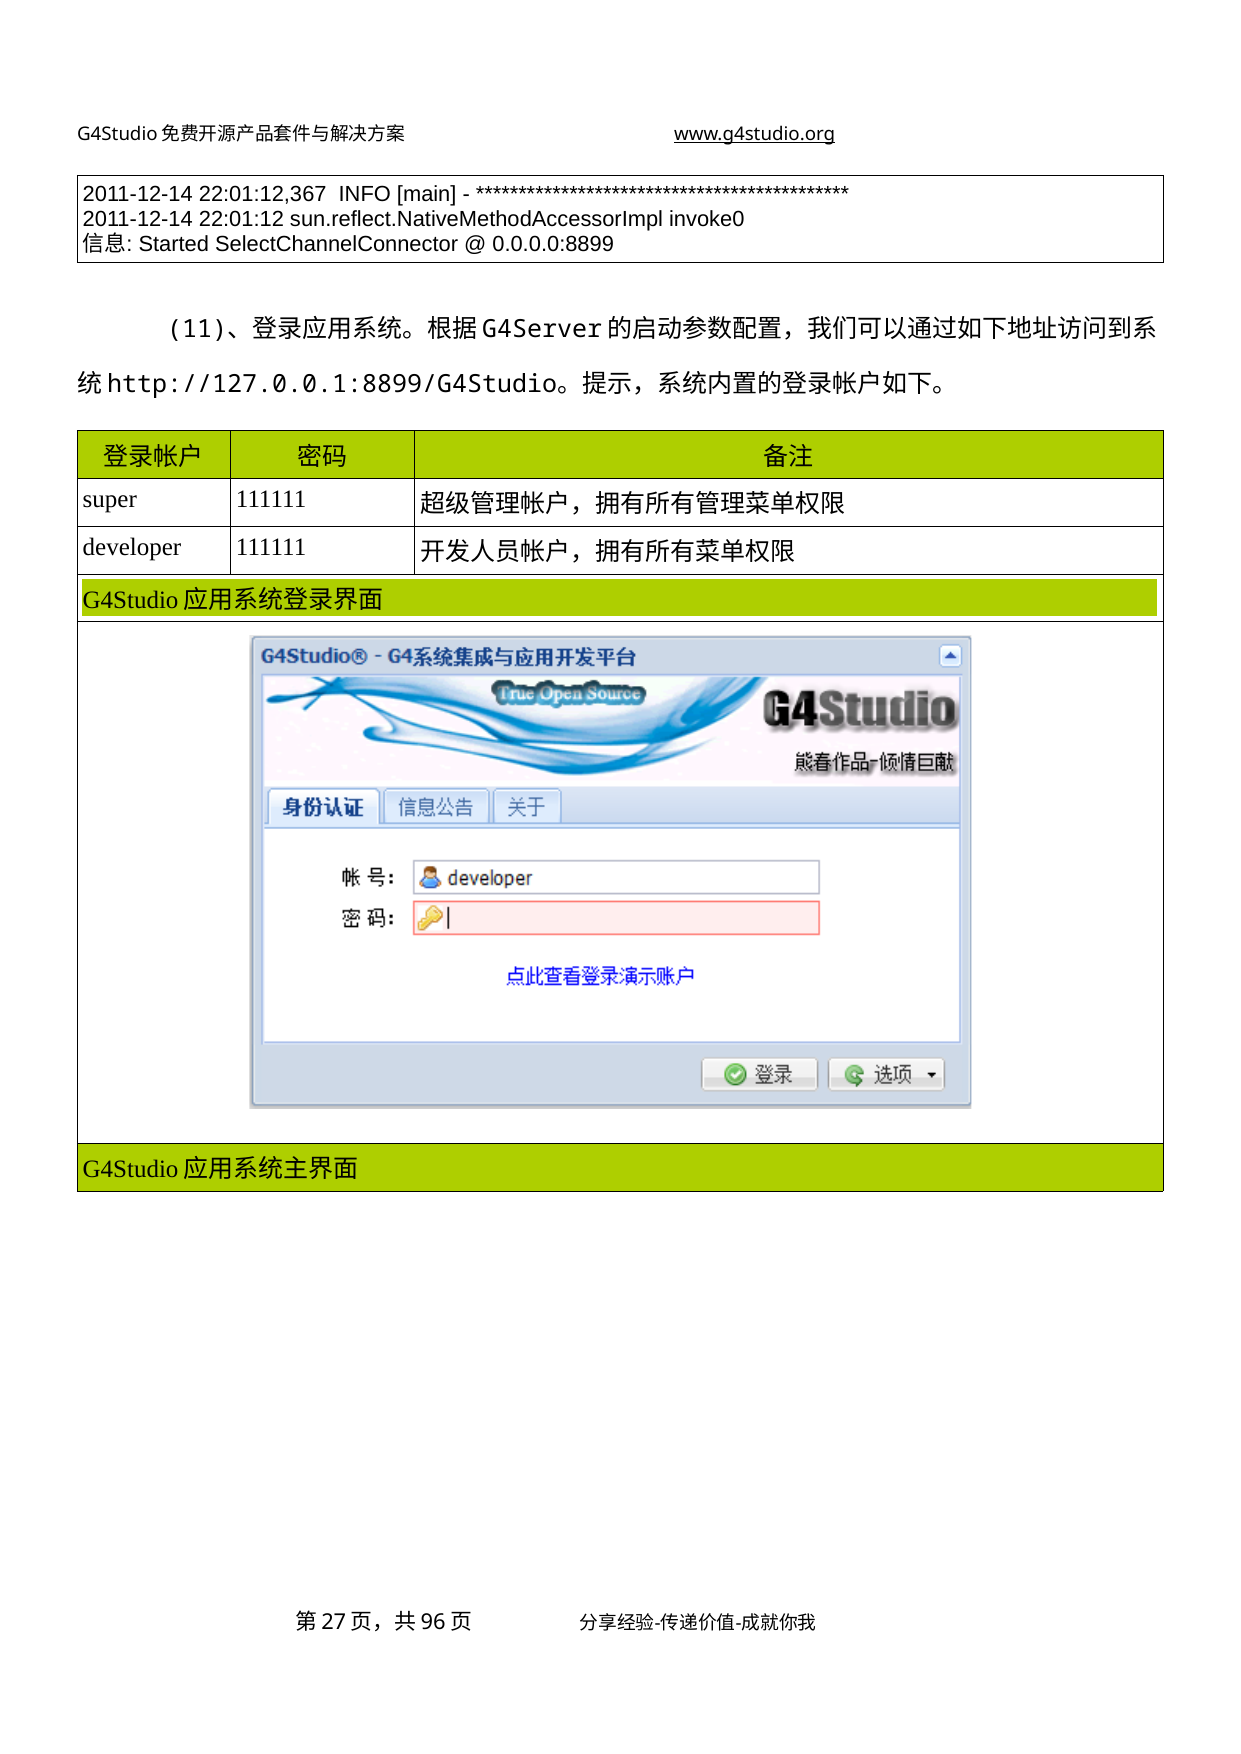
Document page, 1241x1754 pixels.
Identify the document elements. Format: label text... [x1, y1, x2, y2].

table_cell 111111 [231, 479, 414, 526]
table_cell G4Studio应用系统主界面 [78, 1144, 1163, 1191]
table_cell [78, 1109, 1163, 1143]
text (11)、登录应用系统。根据G4Server的启动参数配置，我们可以通过如下地址访问到系统http://127.0.0.1:8899/G4Studio。提示，系统内置的登录帐户如下。 [77, 263, 1163, 399]
table_cell [78, 622, 1163, 1108]
table_header 备注 [415, 431, 1163, 478]
table_cell 2011-12-14 22:01:12,367 INFO [main] - ******************************************** 2011-12-14 22:01:12 sun.reflect.NativeMethodAccessorImpl invoke0 信息: Started SelectChannelConnector @ 0.0.0.0:8899 [78, 176, 1163, 262]
table_cell G4Studio应用系统登录界面 [78, 575, 1163, 621]
table_cell super [78, 479, 230, 526]
table_cell developer [78, 527, 230, 574]
table_cell 开发人员帐户，拥有所有菜单权限 [415, 527, 1163, 574]
table_header 密码 [231, 431, 414, 478]
table_header 登录帐户 [78, 431, 230, 478]
table_cell 超级管理帐户，拥有所有管理菜单权限 [415, 479, 1163, 526]
table_cell 111111 [231, 527, 414, 574]
picture [249, 635, 972, 1109]
